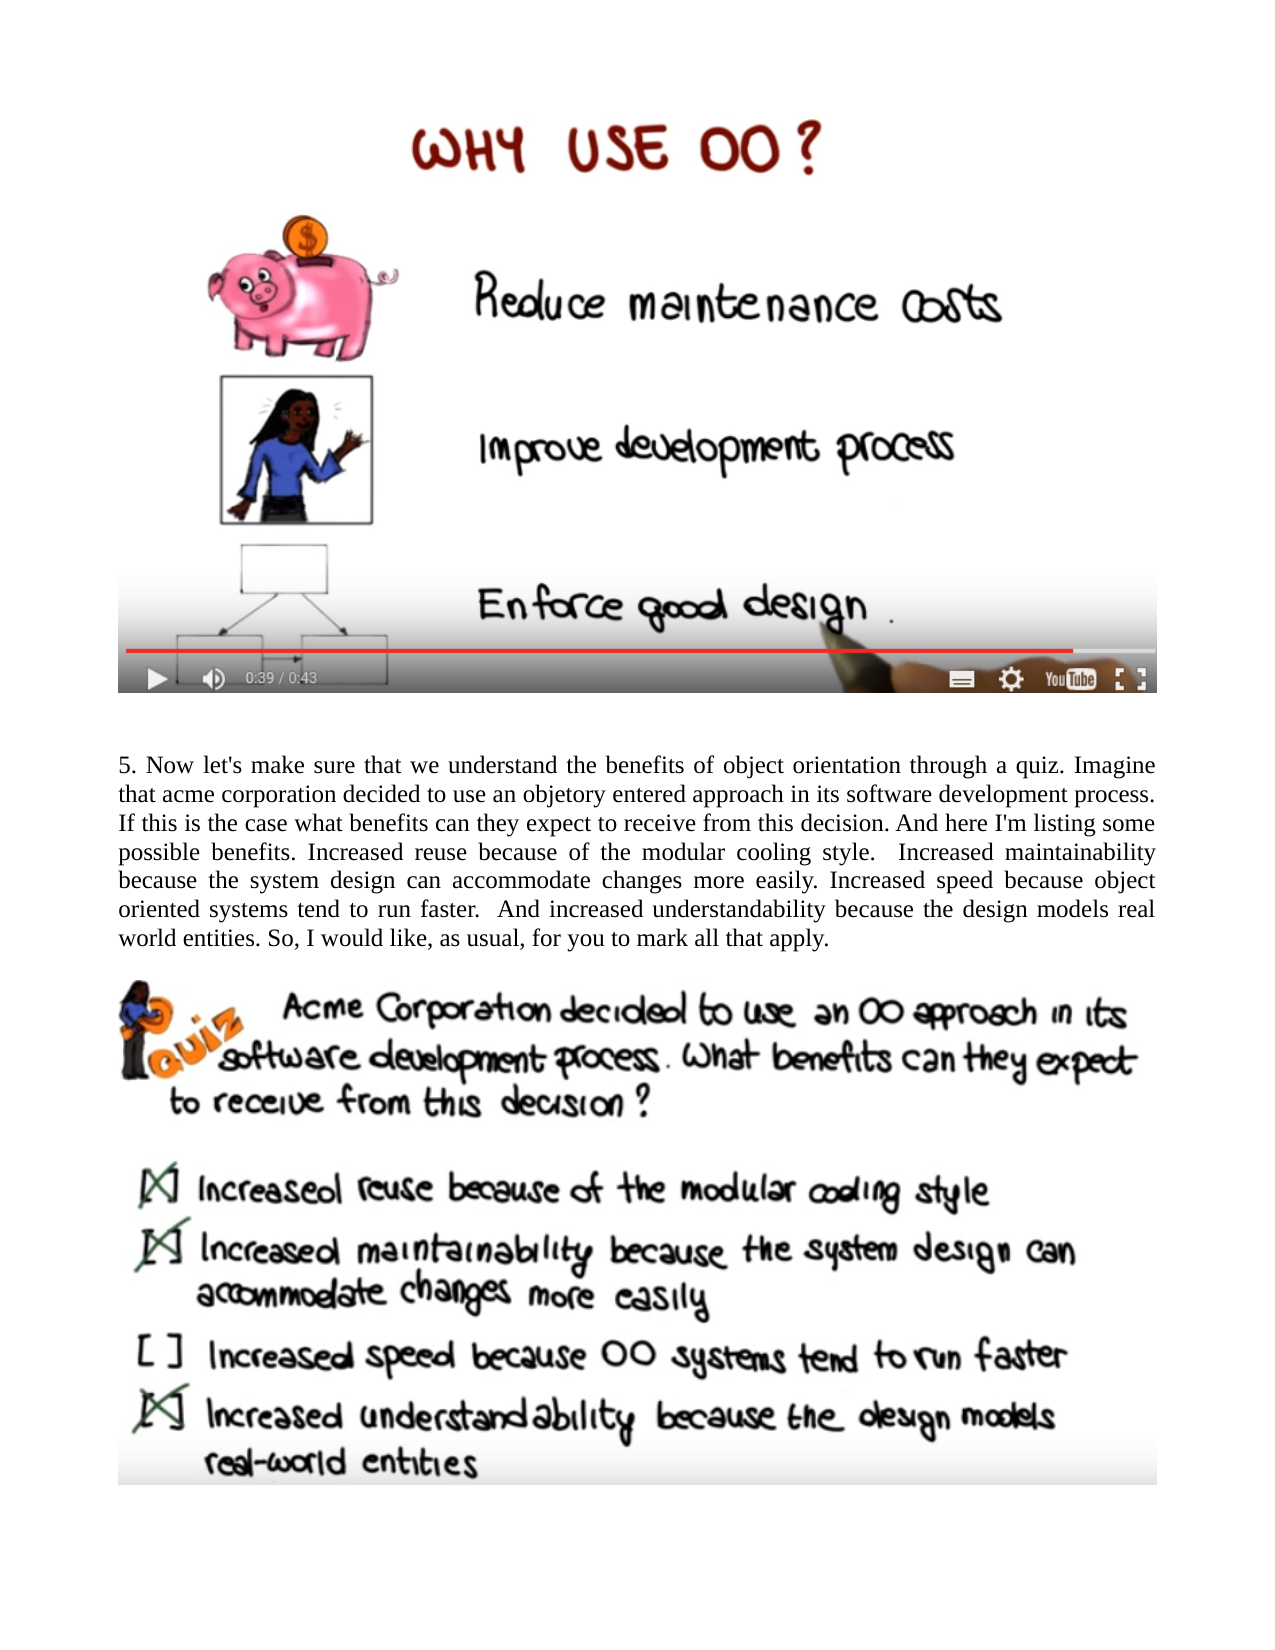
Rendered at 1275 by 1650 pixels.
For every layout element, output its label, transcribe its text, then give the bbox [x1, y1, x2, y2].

picture [118, 118, 1157, 693]
text 5. Now let's make sure that we understand the benefits of object orientation through a quiz. Imagine that acme corporation decided to use an objetory entered approach in its software development process. If this is the case what benefits can they expect to receive from this decision. And here I'm listing some possible benefits. Increased reuse because of the modular cooling style. Increased maintainability because the system design can accommodate changes more easily. Increased speed because object oriented systems tend to run faster. And increased understandability because the design models real world entities. So, I would like, as usual, for you to mark all that apply. [118, 751, 1157, 952]
picture [118, 980, 1157, 1485]
